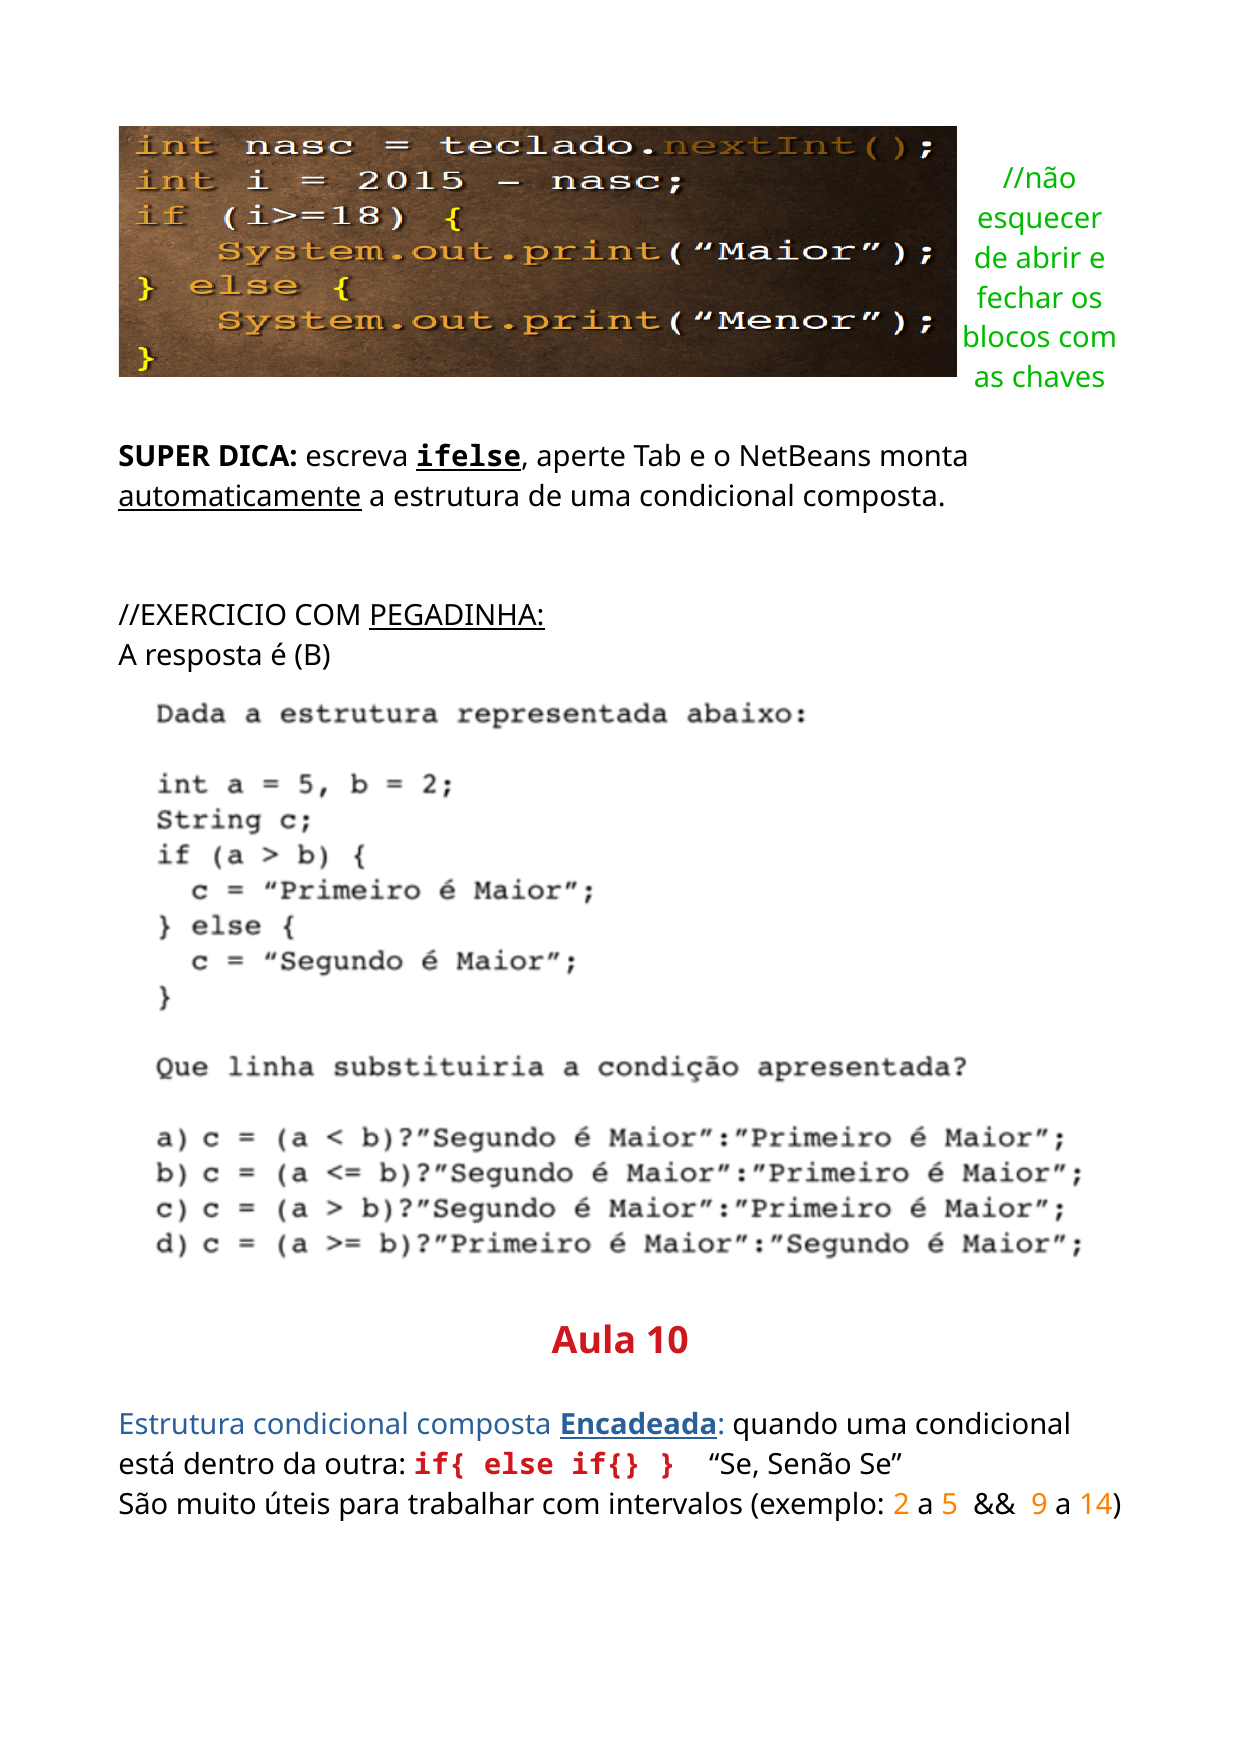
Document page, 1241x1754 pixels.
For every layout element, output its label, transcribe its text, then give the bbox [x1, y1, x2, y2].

text Estrutura condicional composta Encadeada: quando uma condicional está dentro da outra: if{ else if{} } “Se, Senão Se” [118, 1404, 1122, 1483]
text //não esquecer de abrir e fechar os blocos com as chaves [118, 158, 1122, 396]
text A resposta é (B) [118, 634, 1122, 674]
picture [118, 126, 957, 377]
text SUPER DICA: escreva ifelse, aperte Tab e o NetBeans monta automaticamente a estrutura de uma condicional composta. [118, 436, 1122, 515]
text //EXERCICIO COM PEGADINHA: [118, 594, 1122, 634]
text São muito úteis para trabalhar com intervalos (exemplo: 2 a 5 && 9 a 14) [118, 1483, 1122, 1523]
picture [118, 689, 1123, 1274]
text Aula 10 [118, 1313, 1122, 1364]
